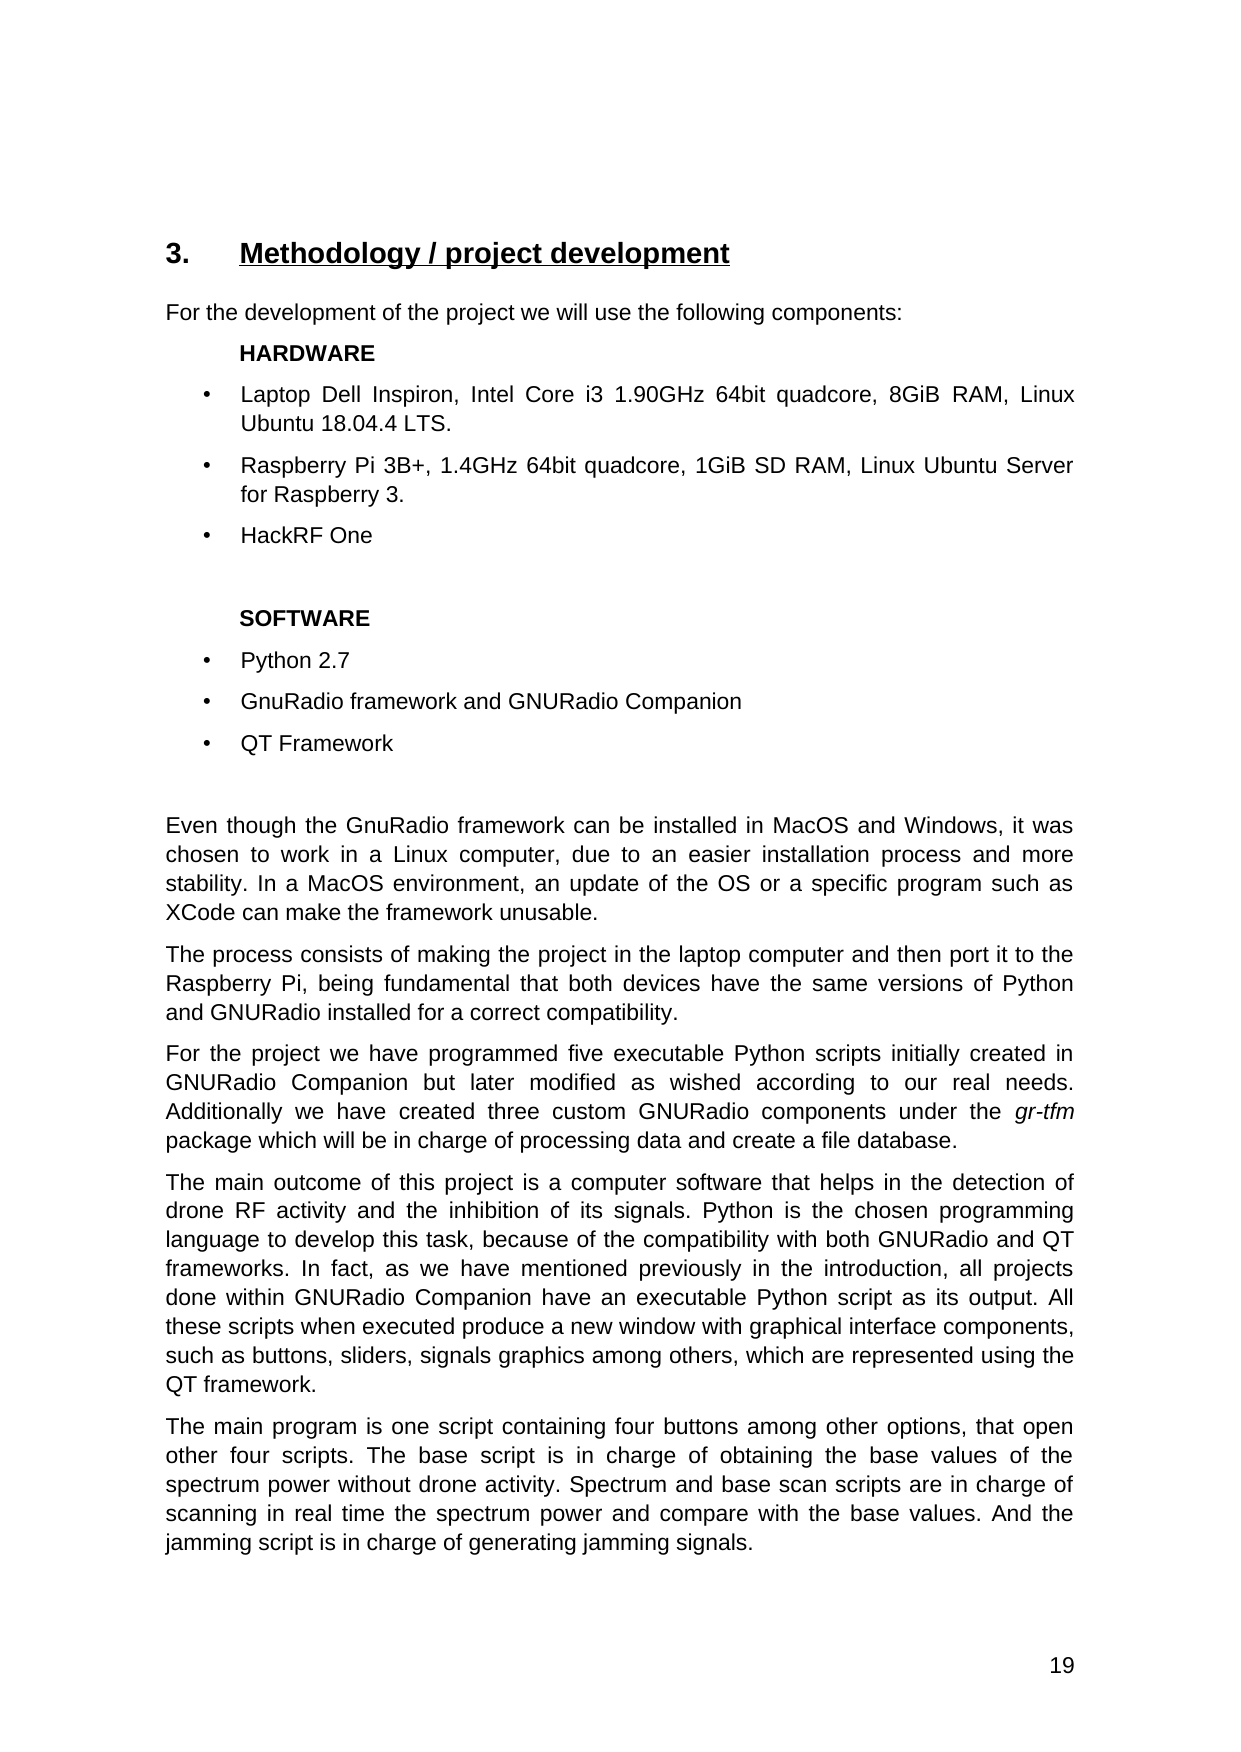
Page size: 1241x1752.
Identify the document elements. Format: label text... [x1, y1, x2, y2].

subtitle Methodology / project development [165, 236, 1075, 269]
list GnuRadio framework and GNURadio Companion [203, 688, 1075, 714]
text Even though the GnuRadio framework can be installed in MacOS and Windows, it was chosen to work in a Linux computer, due to an easier installation process and more stability. In a MacOS environment, an update of the OS or a specific program such as XCode can make the framework unusable. [165, 812, 1075, 926]
text HARDWARE [165, 340, 1075, 366]
text SOFTWARE [165, 605, 1075, 632]
text The main outcome of this project is a computer software that helps in the detection of drone RF activity and the inhibition of its signals. Python is the chosen programming language to develop this task, because of the compatibility with both GNURadio and QT frameworks. In fact, as we have mentioned previously in the introduction, all projects done within GNURadio Companion have an executable Python script as its output. All these scripts when executed produce a new window with graphical interface components, such as buttons, sliders, signals graphics among others, which are represented using the QT framework. [165, 1168, 1075, 1398]
text For the project we have programmed five executable Python scripts initially created in GNURadio Companion but later modified as wished according to our real needs. Additionally we have created three custom GNURadio components under the gr-tfm package which will be in charge of processing data and create a file database. [165, 1040, 1075, 1153]
list Laptop Dell Inspiron, Intel Core i3 1.90GHz 64bit quadcore, 8GiB RAM, Linux Ubuntu 18.04.4 LTS. [203, 381, 1075, 437]
text For the development of the project we will use the following components: [165, 298, 1075, 325]
list Python 2.7 [203, 647, 1075, 673]
text The process consists of making the project in the laptop computer and then port it to the Raspberry Pi, being fundamental that both devices have the same versions of Python and GNURadio installed for a correct compatibility. [165, 941, 1075, 1025]
list Raspberry Pi 3B+, 1.4GHz 64bit quadcore, 1GiB SD RAM, Linux Ubuntu Server for Raspberry 3. [203, 452, 1075, 507]
list HackRF One [203, 522, 1075, 549]
list QT Framework [203, 729, 1075, 756]
text The main program is one script containing four buttons among other options, that open other four scripts. The base script is in charge of obtaining the base values of the spectrum power without drone activity. Spectrum and base scan scripts are in charge of scanning in real time the spectrum power and compare with the base values. And the jamming script is in charge of generating jamming signals. [165, 1413, 1075, 1555]
